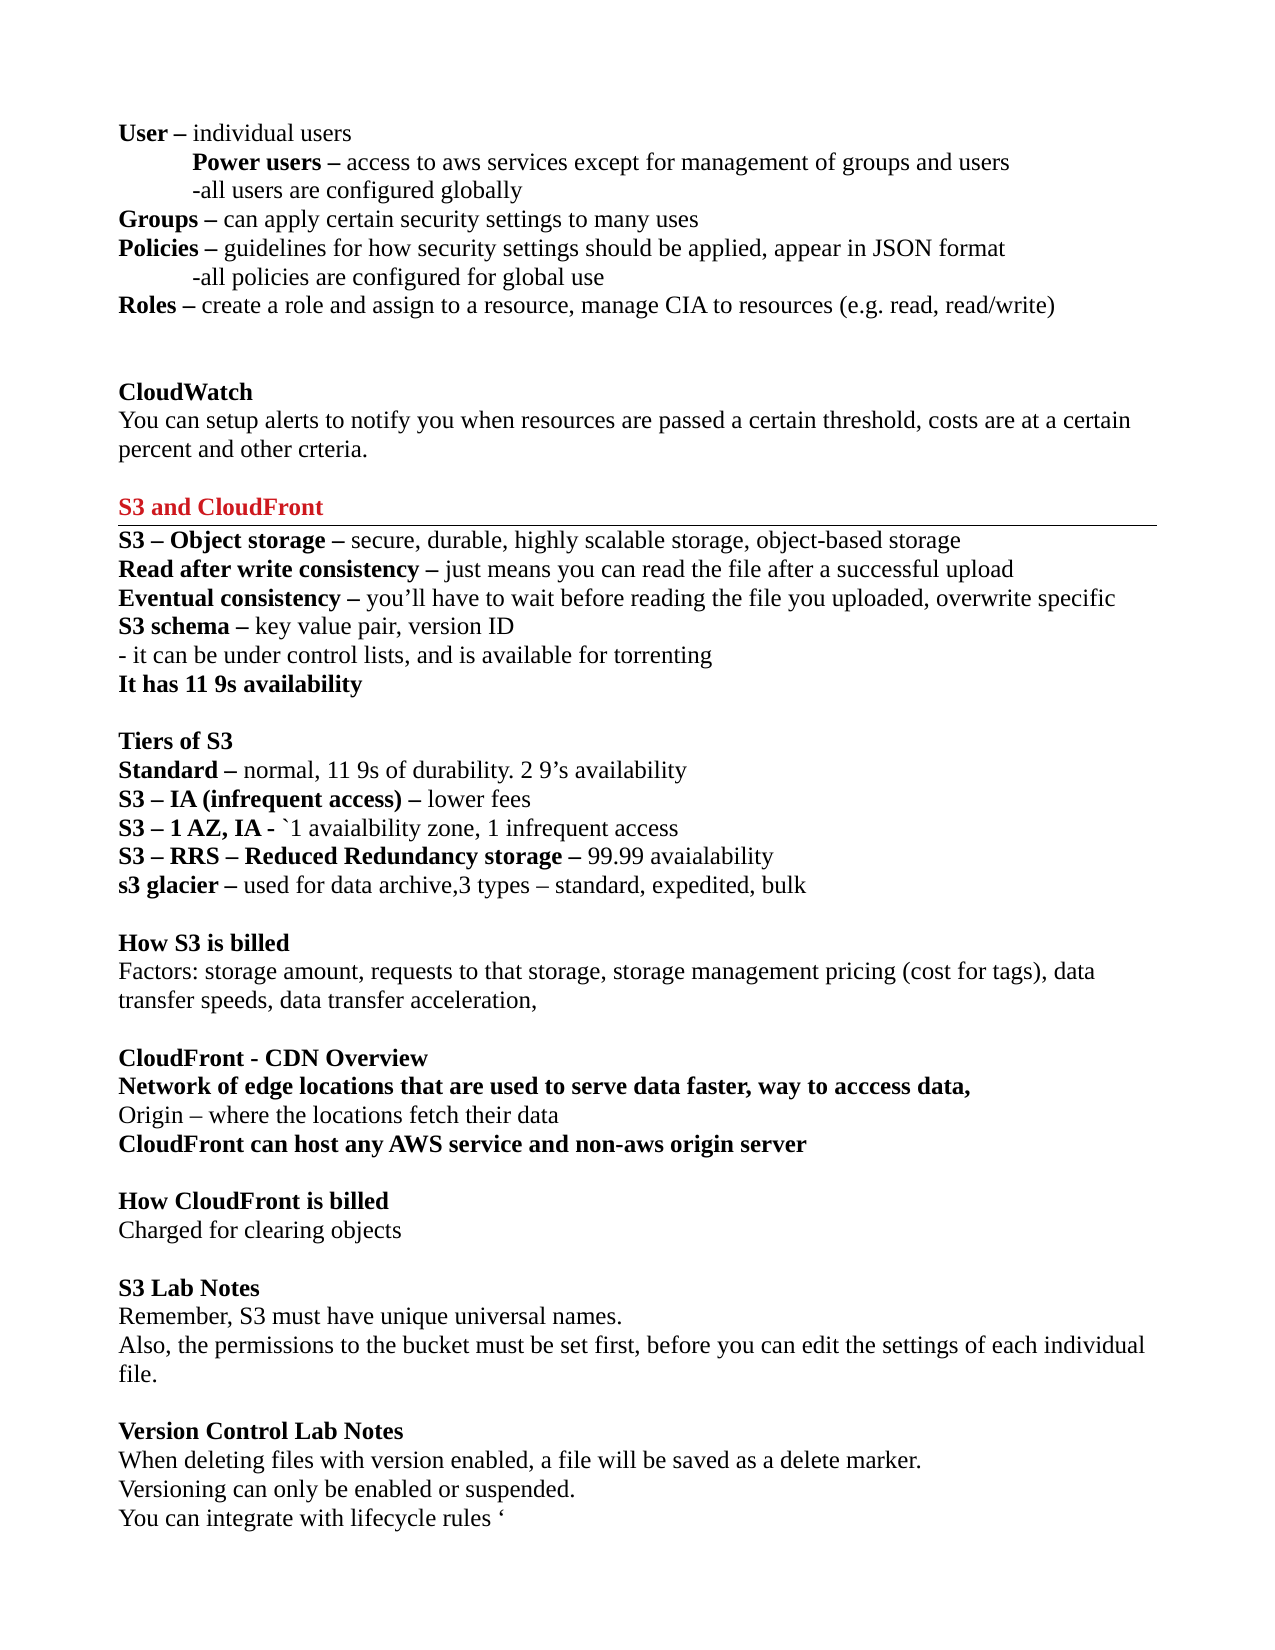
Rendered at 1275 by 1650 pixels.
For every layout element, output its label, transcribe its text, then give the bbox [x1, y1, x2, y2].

text s3 glacier – used for data archive,3 types – standard, expedited, bulk [118, 870, 1157, 899]
text Version Control Lab Notes [118, 1416, 1157, 1445]
text When deleting files with version enabled, a file will be saved as a delete marker. [118, 1445, 1157, 1474]
text Power users – access to aws services except for management of groups and users [118, 147, 1157, 176]
text Versioning can only be enabled or suspended. [118, 1474, 1157, 1503]
text Roles – create a role and assign to a resource, manage CIA to resources (e.g. read, read/write) [118, 291, 1157, 319]
text Standard – normal, 11 9s of durability. 2 9’s availability [118, 755, 1157, 784]
text -all policies are configured for global use [118, 262, 1157, 291]
text You can integrate with lifecycle rules ‘ [118, 1503, 1157, 1531]
text It has 11 9s availability [118, 669, 1157, 698]
text How S3 is billed [118, 928, 1157, 956]
text S3 – Object storage – secure, durable, highly scalable storage, object-based storage [118, 526, 1157, 554]
text S3 schema – key value pair, version ID [118, 611, 1157, 640]
text -all users are configured globally [118, 176, 1157, 204]
text Read after write consistency – just means you can read the file after a successful upload [118, 554, 1157, 583]
text Tiers of S3 [118, 726, 1157, 755]
text Remember, S3 must have unique universal names. [118, 1301, 1157, 1330]
text How CloudFront is billed [118, 1186, 1157, 1215]
text Charged for clearing objects [118, 1215, 1157, 1244]
text S3 – 1 AZ, IA - `1 avaialbility zone, 1 infrequent access [118, 813, 1157, 841]
text S3 – IA (infrequent access) – lower fees [118, 784, 1157, 813]
text Network of edge locations that are used to serve data faster, way to acccess data, [118, 1071, 1157, 1100]
text Eventual consistency – you’ll have to wait before reading the file you uploaded, overwrite specific [118, 583, 1157, 611]
text - it can be under control lists, and is available for torrenting [118, 640, 1157, 669]
text Groups – can apply certain security settings to many uses [118, 204, 1157, 233]
text You can setup alerts to notify you when resources are passed a certain threshold, costs are at a certain percent and other crteria. [118, 406, 1157, 463]
text S3 – RRS – Reduced Redundancy storage – 99.99 avaialability [118, 841, 1157, 870]
text CloudFront can host any AWS service and non-aws origin server [118, 1129, 1157, 1158]
text S3 and CloudFront [118, 492, 1157, 525]
text CloudFront - CDN Overview [118, 1043, 1157, 1071]
text CloudWatch [118, 377, 1157, 406]
text User – individual users [118, 118, 1157, 147]
text Policies – guidelines for how security settings should be applied, appear in JSON format [118, 233, 1157, 262]
text Also, the permissions to the bucket must be set first, before you can edit the settings of each individual file. [118, 1330, 1157, 1388]
text Origin – where the locations fetch their data [118, 1100, 1157, 1129]
text S3 Lab Notes [118, 1273, 1157, 1301]
text Factors: storage amount, requests to that storage, storage management pricing (cost for tags), data transfer speeds, data transfer acceleration, [118, 956, 1157, 1014]
